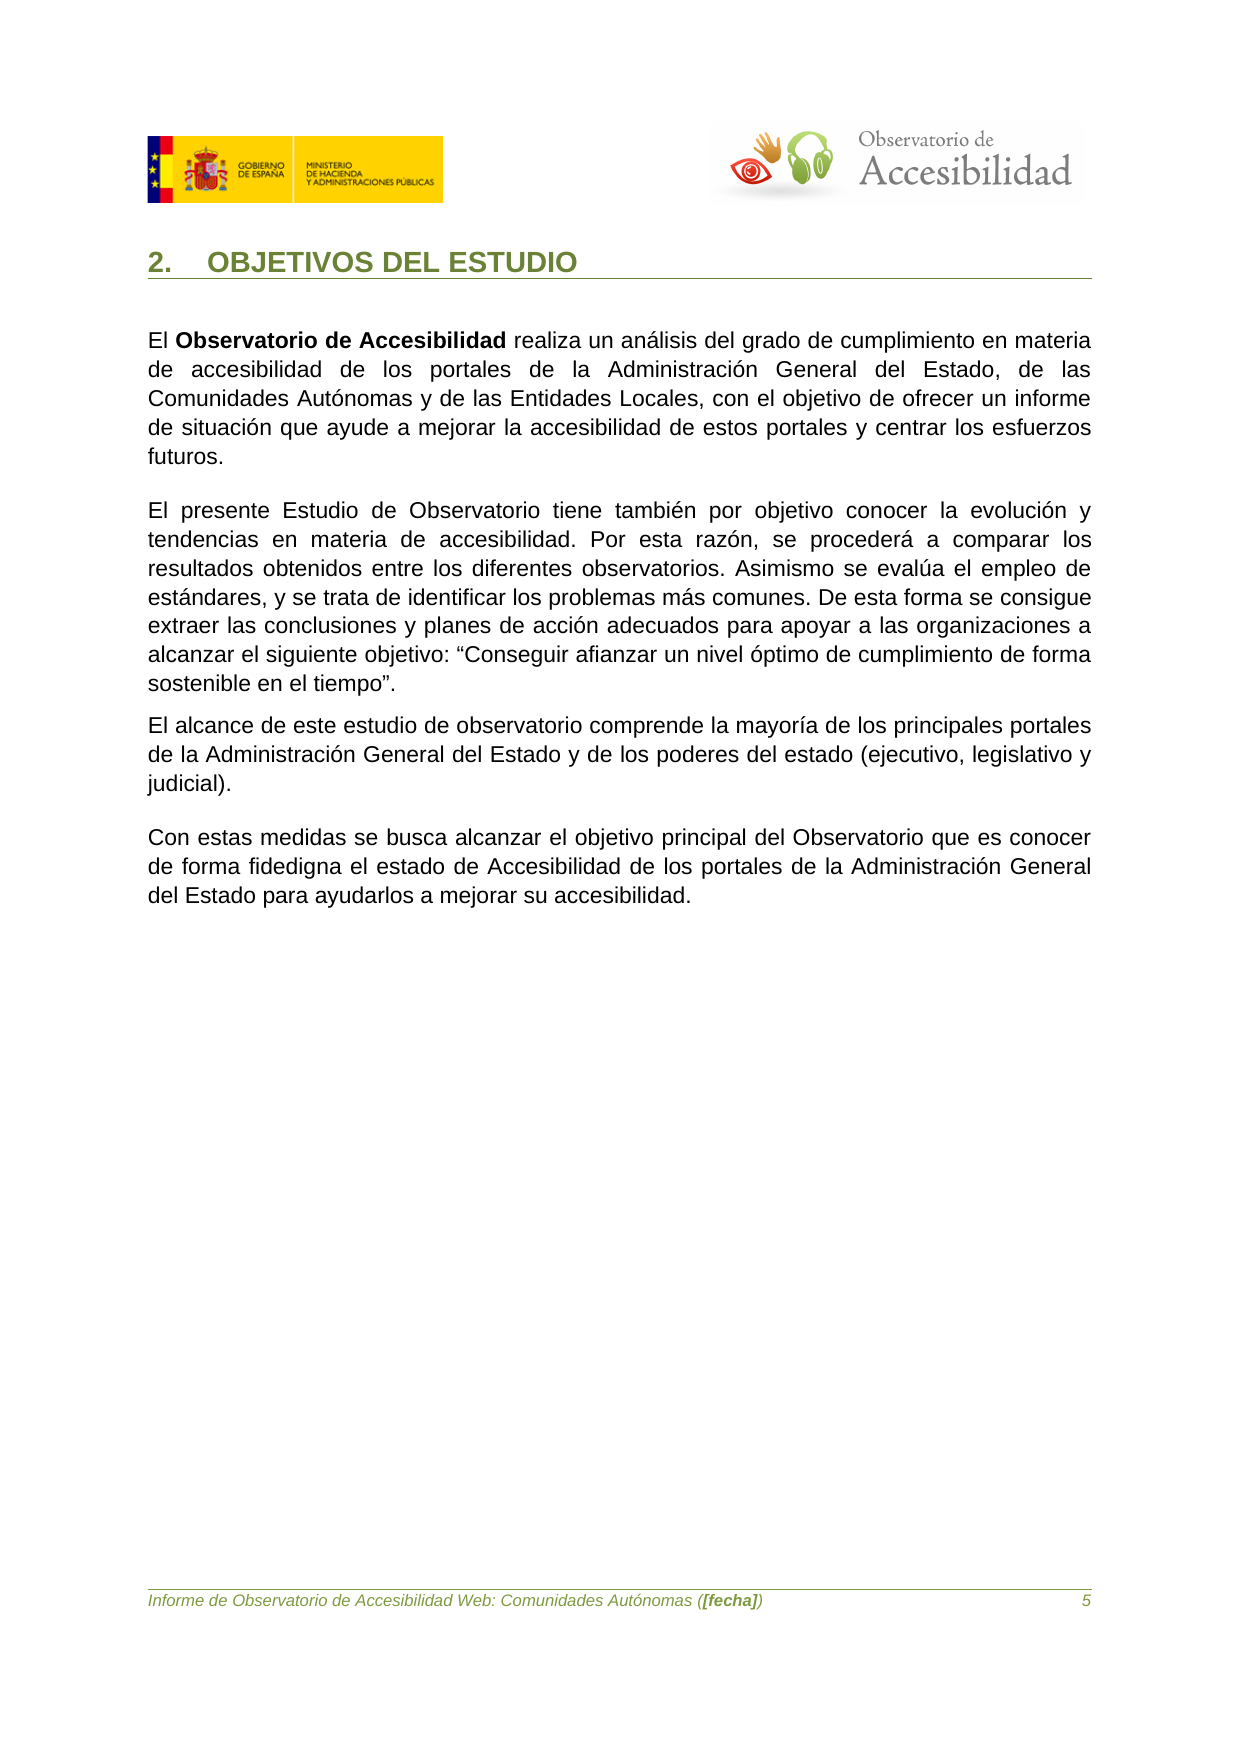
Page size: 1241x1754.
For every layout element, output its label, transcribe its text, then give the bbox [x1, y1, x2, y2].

text El presente Estudio de Observatorio tiene también por objetivo conocer la evolución y tendencias en materia de accesibilidad. Por esta razón, se procederá a comparar los resultados obtenidos entre los diferentes observatorios. Asimismo se evalúa el empleo de estándares, y se trata de identificar los problemas más comunes. De esta forma se consigue extraer las conclusiones y planes de acción adecuados para apoyar a las organizaciones a alcanzar el siguiente objetivo: “Conseguir afianzar un nivel óptimo de cumplimiento de forma sostenible en el tiempo”. [148, 497, 1092, 697]
picture [710, 122, 1086, 205]
text El alcance de este estudio de observatorio comprende la mayoría de los principales portales de la Administración General del Estado y de los poderes del estado (ejecutivo, legislativo y judicial). [148, 712, 1092, 796]
text El Observatorio de Accesibilidad realiza un análisis del grado de cumplimiento en materia de accesibilidad de los portales de la Administración General del Estado, de las Comunidades Autónomas y de las Entidades Locales, con el objetivo de ofrecer un informe de situación que ayude a mejorar la accesibilidad de estos portales y centrar los esfuerzos futuros. [148, 327, 1092, 469]
text Con estas medidas se busca alcanzar el objetivo principal del Observatorio que es conocer de forma fidedigna el estado de Accesibilidad de los portales de la Administración General del Estado para ayudarlos a mejorar su accesibilidad. [148, 824, 1092, 908]
list Objetivos del estudio [148, 245, 1092, 278]
picture [147, 136, 443, 203]
